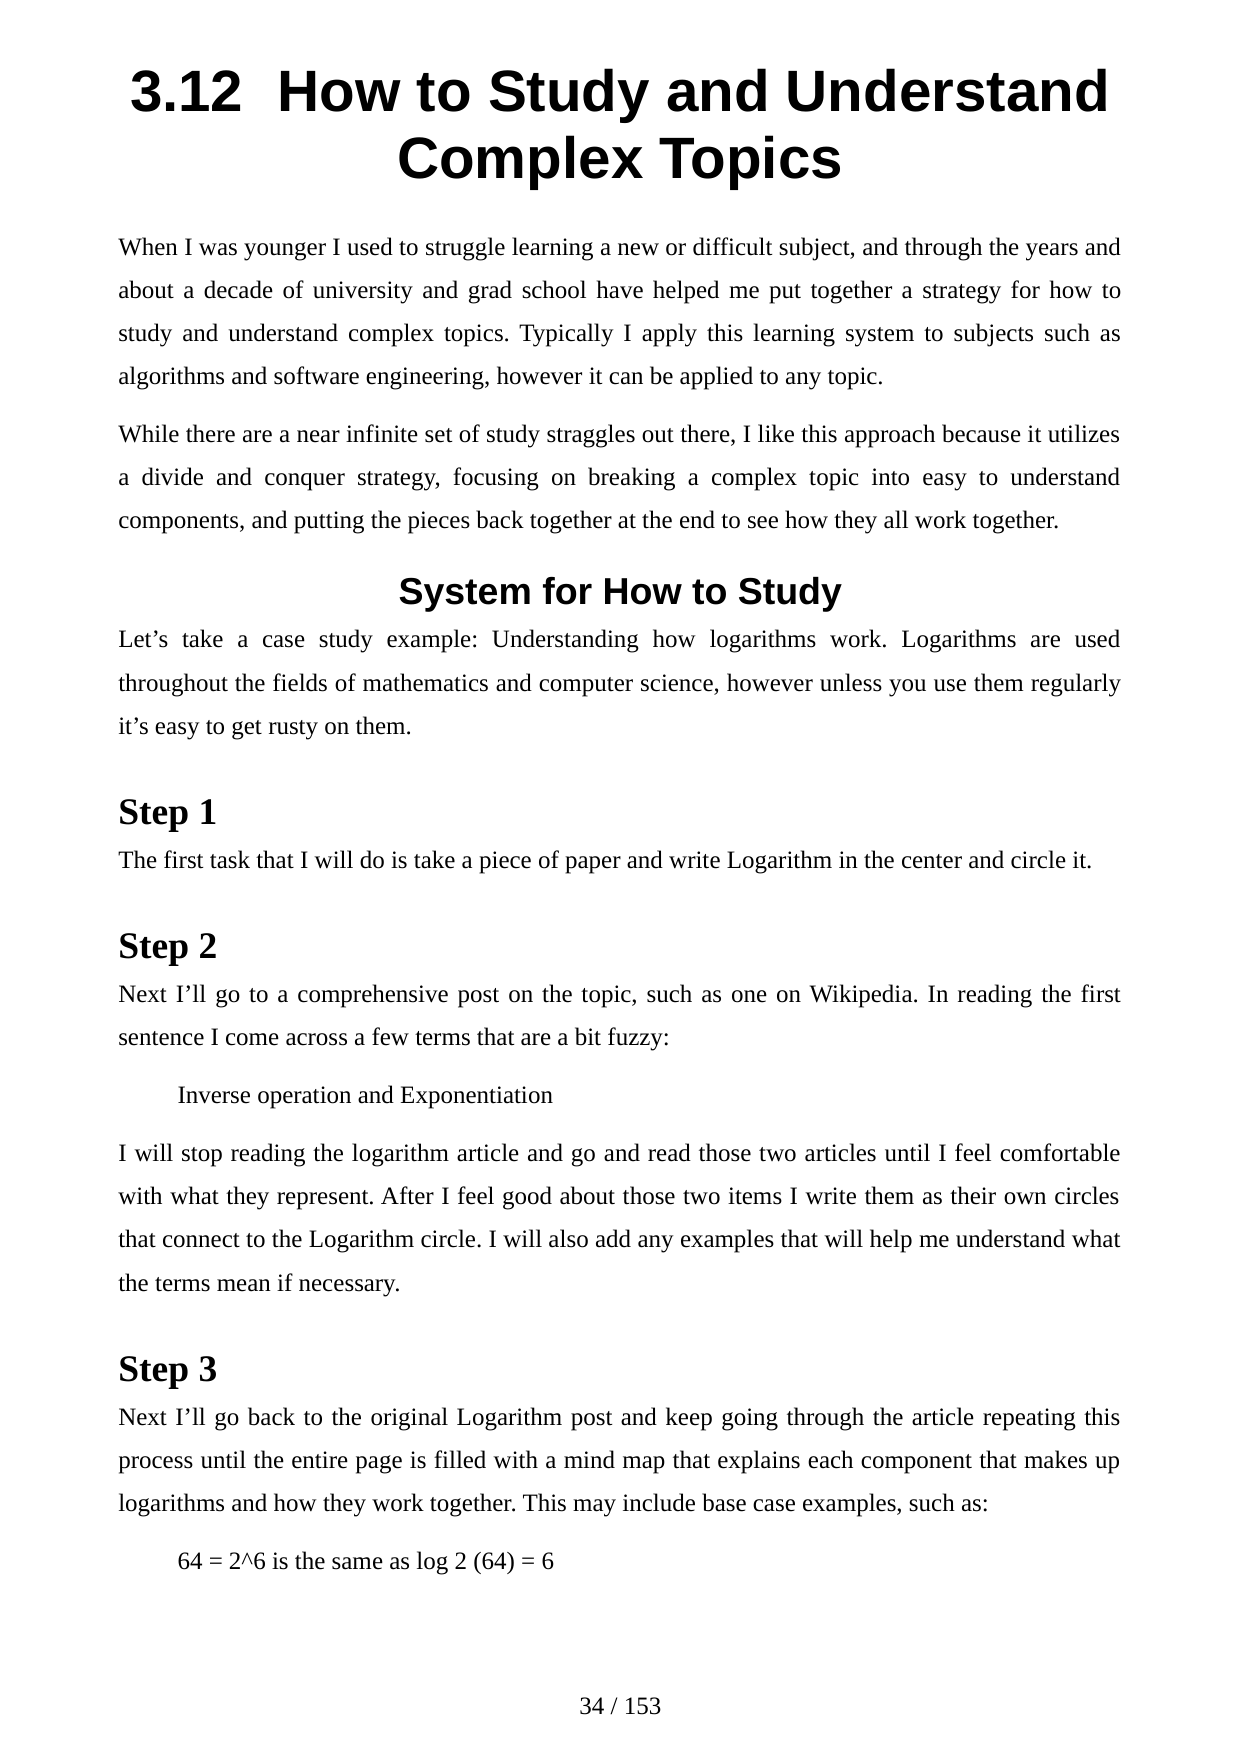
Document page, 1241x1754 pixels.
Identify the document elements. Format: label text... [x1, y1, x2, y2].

text I will stop reading the logarithm article and go and read those two articles until I feel comfortable with what they represent. After I feel good about those two items I write them as their own circles that connect to the Logarithm circle. I will also add any examples that will help me understand what the terms mean if necessary. [118, 1138, 1122, 1296]
title 3.12 How to Study and Understand Complex Topics [118, 56, 1122, 190]
text When I was younger I used to struggle learning a new or difficult subject, and through the years and about a decade of university and grad school have helped me put together a strategy for how to study and understand complex topics. Typically I apply this learning system to subjects such as algorithms and software engineering, however it can be applied to any topic. [118, 232, 1122, 390]
text Let’s take a case study example: Understanding how logarithms work. Logarithms are used throughout the fields of mathematics and computer science, however unless you use them regularly it’s easy to get rusty on them. [118, 624, 1122, 739]
text Next I’ll go back to the original Logarithm post and keep going through the article repeating this process until the entire page is filled with a mind map that explains each component that makes up logarithms and how they work together. This may include base case examples, such as: [118, 1402, 1122, 1517]
text While there are a near infinite set of study straggles out there, I like this approach because it utilizes a divide and conquer strategy, focusing on breaking a complex topic into easy to understand components, and putting the pieces back together at the end to see how they all work together. [118, 419, 1122, 534]
text The first task that I will do is take a piece of paper and write Logarithm in the center and circle it. [118, 845, 1122, 874]
subtitle Step 2 [118, 923, 1122, 967]
text Inverse operation and Exponentiation [177, 1080, 1063, 1109]
text 64 = 2^6 is the same as log 2 (64) = 6 [177, 1546, 1063, 1574]
text Next I’ll go to a comprehensive post on the topic, such as one on Wikipedia. In reading the first sentence I come across a few terms that are a bit fuzzy: [118, 979, 1122, 1051]
subtitle Step 1 [118, 789, 1122, 832]
subtitle System for How to Study [118, 569, 1122, 612]
subtitle Step 3 [118, 1346, 1122, 1389]
